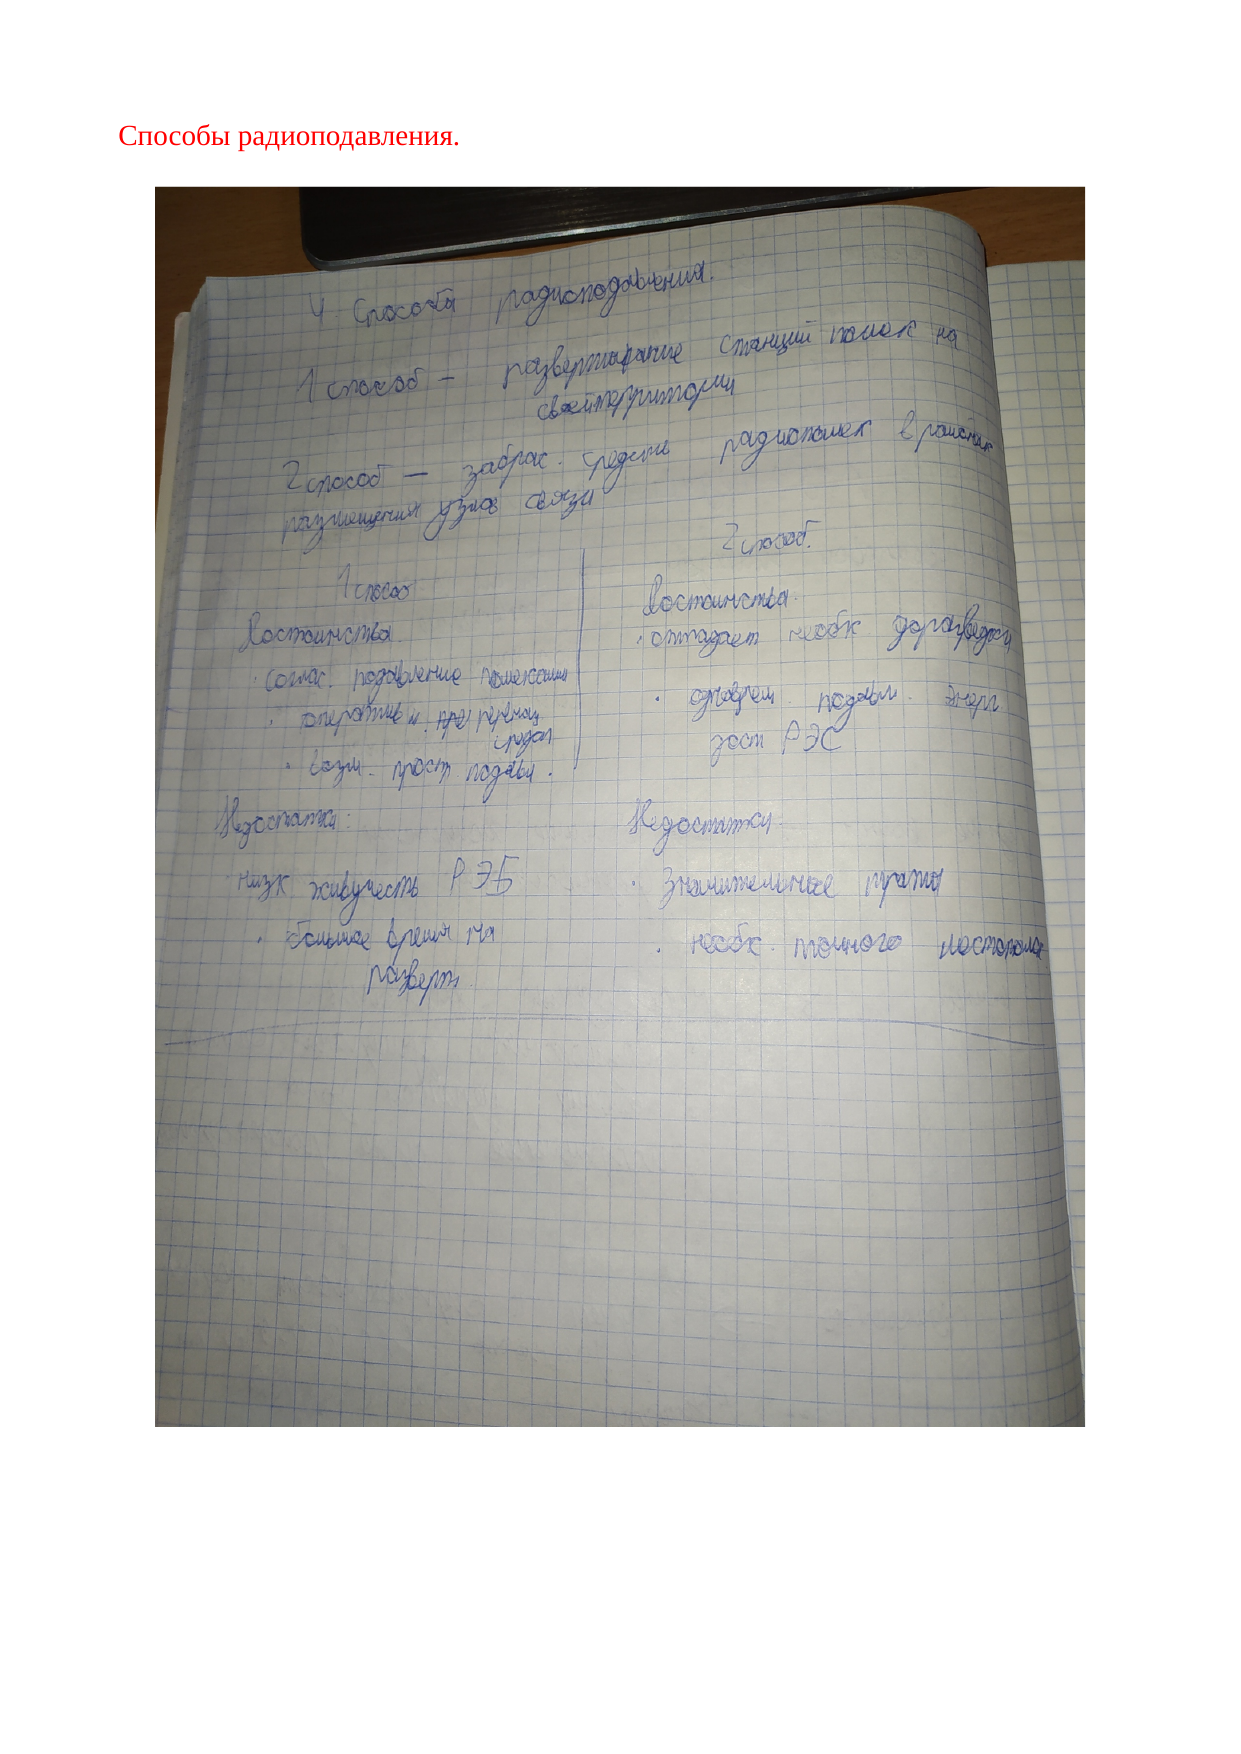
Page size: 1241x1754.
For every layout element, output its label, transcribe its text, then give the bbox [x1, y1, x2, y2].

text Способы радиоподавления. [118, 118, 1122, 152]
picture [156, 188, 1085, 1426]
